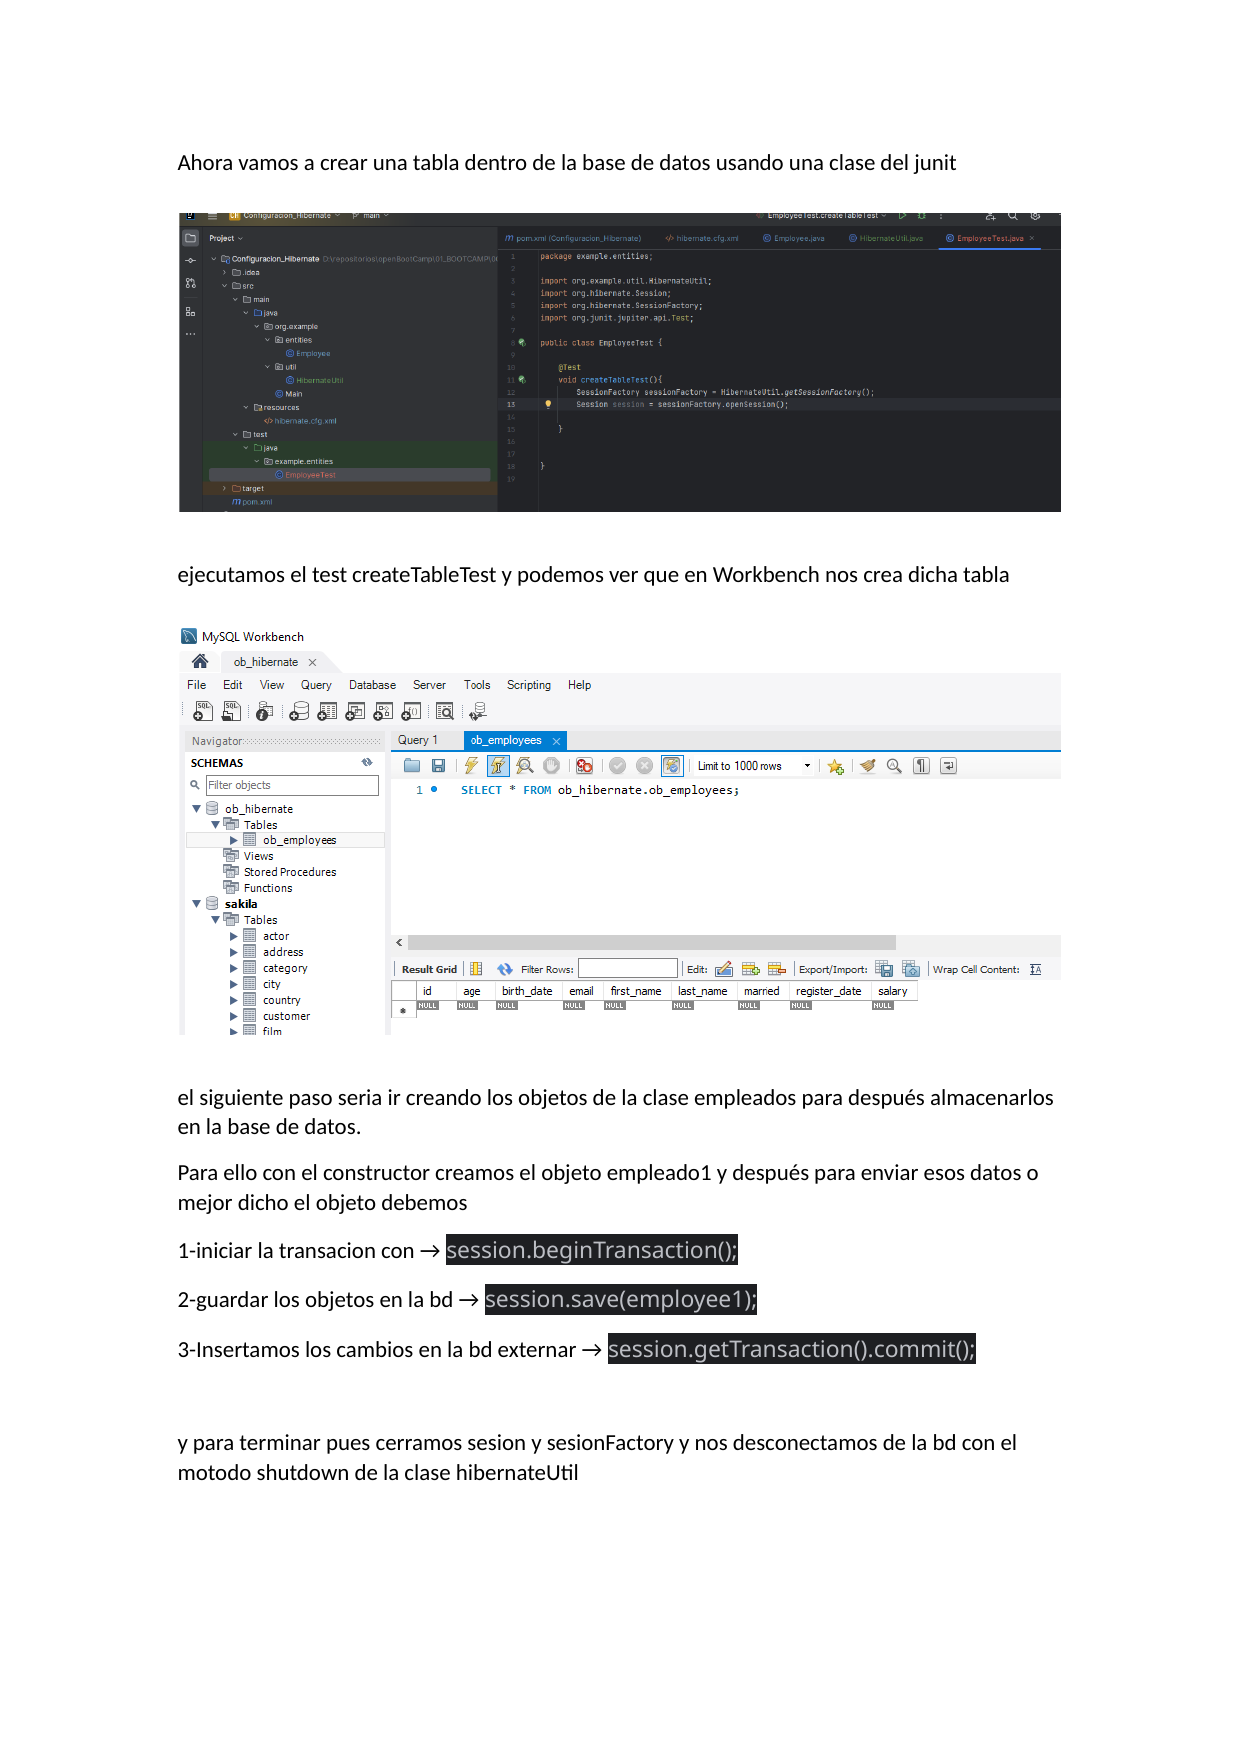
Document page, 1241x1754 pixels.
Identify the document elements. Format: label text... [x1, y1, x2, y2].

text Ahora vamos a crear una tabla dentro de la base de datos usando una clase del junit [177, 148, 1063, 176]
text ejecutamos el test createTableTest y podemos ver que en Workbench nos crea dicha tabla [177, 560, 1063, 588]
text el siguiente paso seria ir creando los objetos de la clase empleados para después almacenarlos en la base de datos. [177, 1083, 1063, 1141]
picture [179, 213, 1061, 512]
text y para terminar pues cerramos sesion y sesionFactory y nos desconectamos de la bd con el motodo shutdown de la clase hibernateUtil [177, 1428, 1063, 1486]
text Para ello con el constructor creamos el objeto empleado1 y después para enviar esos datos o mejor dicho el objeto debemos [177, 1158, 1063, 1216]
text 1-iniciar la transacion con → session.beginTransaction(); [177, 1234, 1063, 1265]
text 3-Insertamos los cambios en la bd externar → session.getTransaction().commit(); [177, 1333, 1063, 1364]
text 2-guardar los objetos en la bd → session.save(employee1); [177, 1283, 1063, 1315]
picture [179, 626, 1061, 1035]
